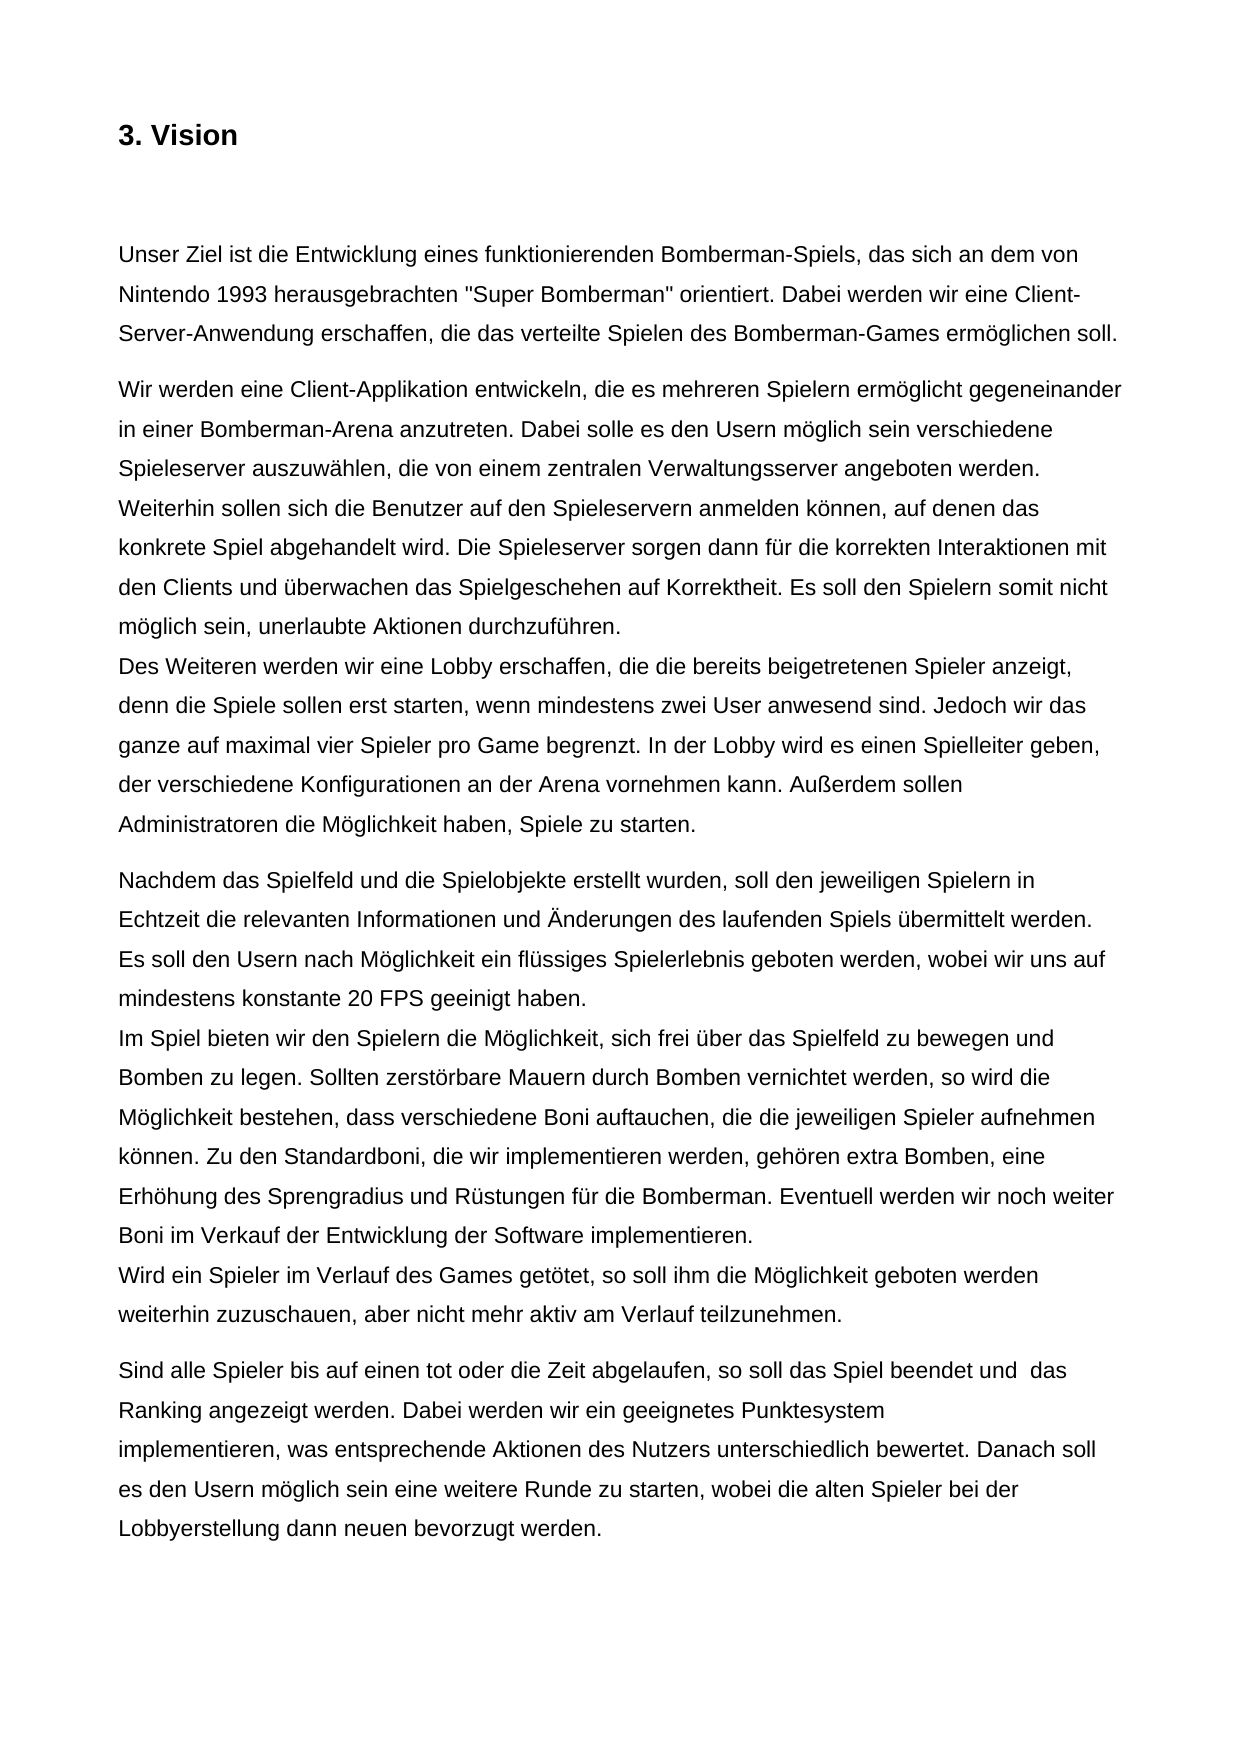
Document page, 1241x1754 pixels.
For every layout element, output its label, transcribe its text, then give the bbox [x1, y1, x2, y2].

text Sind alle Spieler bis auf einen tot oder die Zeit abgelaufen, so soll das Spiel beendet und das Ranking angezeigt werden. Dabei werden wir ein geeignetes Punktesystem implementieren, was entsprechende Aktionen des Nutzers unterschiedlich bewertet. Danach soll es den Usern möglich sein eine weitere Runde zu starten, wobei die alten Spieler bei der Lobbyerstellung dann neuen bevorzugt werden. [118, 1357, 1122, 1541]
text Wir werden eine Client-Applikation entwickeln, die es mehreren Spielern ermöglicht gegeneinander in einer Bomberman-Arena anzutreten. Dabei solle es den Usern möglich sein verschiedene Spieleserver auszuwählen, die von einem zentralen Verwaltungsserver angeboten werden. Weiterhin sollen sich die Benutzer auf den Spieleservern anmelden können, auf denen das konkrete Spiel abgehandelt wird. Die Spieleserver sorgen dann für die korrekten Interaktionen mit den Clients und überwachen das Spielgeschehen auf Korrektheit. Es soll den Spielern somit nicht möglich sein, unerlaubte Aktionen durchzuführen. Des Weiteren werden wir eine Lobby erschaffen, die die bereits beigetretenen Spieler anzeigt, denn die Spiele sollen erst starten, wenn mindestens zwei User anwesend sind. Jedoch wir das ganze auf maximal vier Spieler pro Game begrenzt. In der Lobby wird es einen Spielleiter geben, der verschiedene Konfigurationen an der Arena vornehmen kann. Außerdem sollen Administratoren die Möglichkeit haben, Spiele zu starten. [118, 376, 1122, 837]
text Unser Ziel ist die Entwicklung eines funktionierenden Bomberman-Spiels, das sich an dem von Nintendo 1993 herausgebrachten "Super Bomberman" orientiert. Dabei werden wir eine Client-Server-Anwendung erschaffen, die das verteilte Spielen des Bomberman-Games ermöglichen soll. [118, 241, 1122, 347]
text Nachdem das Spielfeld und die Spielobjekte erstellt wurden, soll den jeweiligen Spielern in Echtzeit die relevanten Informationen und Änderungen des laufenden Spiels übermittelt werden. Es soll den Usern nach Möglichkeit ein flüssiges Spielerlebnis geboten werden, wobei wir uns auf mindestens konstante 20 FPS geeinigt haben. Im Spiel bieten wir den Spielern die Möglichkeit, sich frei über das Spielfeld zu bewegen und Bomben zu legen. Sollten zerstörbare Mauern durch Bomben vernichtet werden, so wird die Möglichkeit bestehen, dass verschiedene Boni auftauchen, die die jeweiligen Spieler aufnehmen können. Zu den Standardboni, die wir implementieren werden, gehören extra Bomben, eine Erhöhung des Sprengradius und Rüstungen für die Bomberman. Eventuell werden wir noch weiter Boni im Verkauf der Entwicklung der Software implementieren. Wird ein Spieler im Verlauf des Games getötet, so soll ihm die Möglichkeit geboten werden weiterhin zuzuschauen, aber nicht mehr aktiv am Verlauf teilzunehmen. [118, 867, 1122, 1327]
text 3. Vision [118, 118, 1122, 152]
